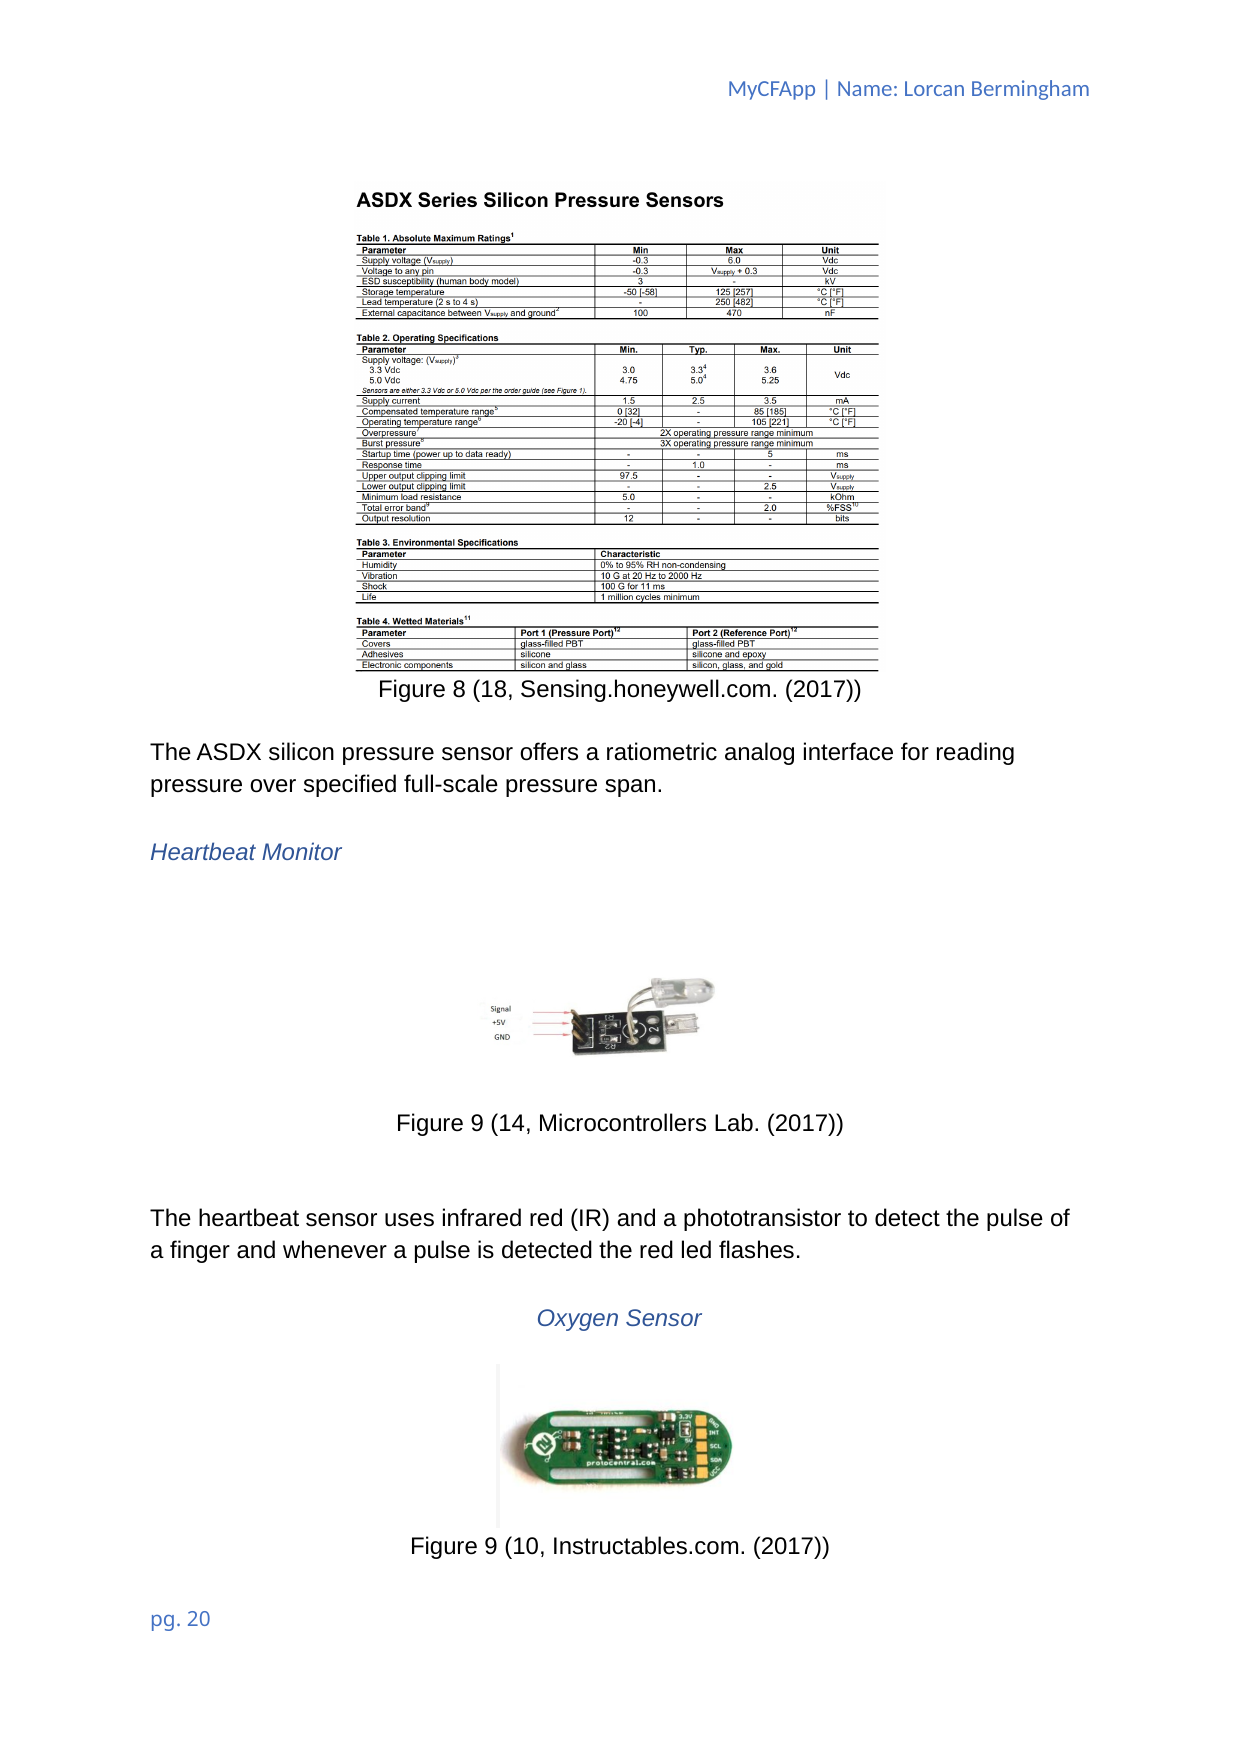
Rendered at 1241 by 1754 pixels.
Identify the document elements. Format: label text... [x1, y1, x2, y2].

text Figure 9 (10, Instructables.com. (2017)) [150, 1532, 1090, 1559]
text Figure 8 (18, Sensing.honeywell.com. (2017)) [150, 675, 1090, 703]
subtitle Heartbeat Monitor [150, 837, 1090, 865]
text The heartbeat sensor uses infrared red (IR) and a phototransistor to detect the pulse of a finger and whenever a pulse is detected the red led flashes. [150, 1204, 1090, 1264]
text The ASDX silicon pressure sensor offers a ratiometric analog interface for reading pressure over specified full-scale pressure span. [150, 738, 1090, 798]
subtitle Oxygen Sensor [150, 1303, 1090, 1331]
text Figure 9 (14, Microcontrollers Lab. (2017)) [150, 1109, 1090, 1137]
